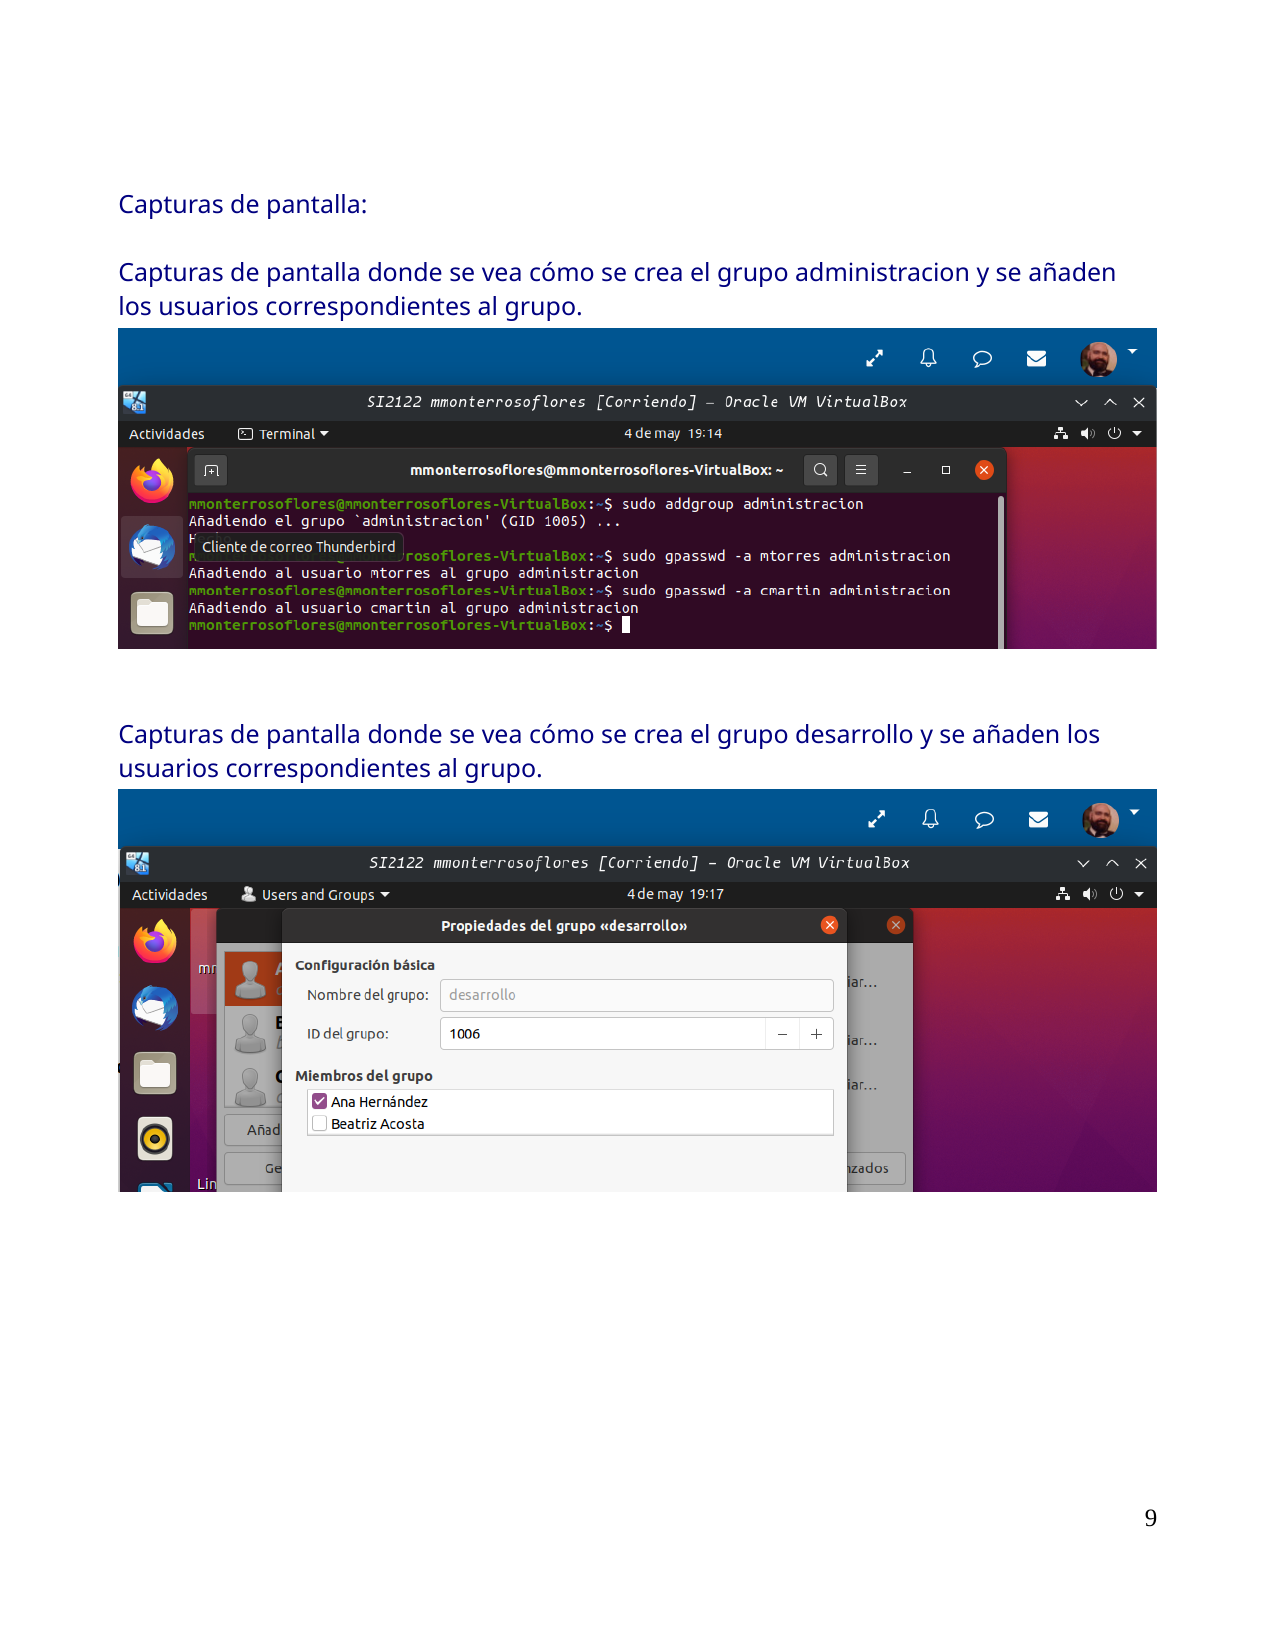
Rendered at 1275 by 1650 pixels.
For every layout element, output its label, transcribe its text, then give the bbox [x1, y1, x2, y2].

text Capturas de pantalla: [118, 186, 1157, 220]
text Capturas de pantalla donde se vea cómo se crea el grupo desarrollo y se añaden los usuarios correspondientes al grupo. [118, 717, 1157, 784]
picture [118, 784, 1157, 1192]
text Capturas de pantalla donde se vea cómo se crea el grupo administracion y se añaden los usuarios correspondientes al grupo. [118, 254, 1157, 322]
table_header [118, 1192, 1157, 1226]
picture [118, 322, 1157, 649]
table_header [118, 649, 1157, 682]
